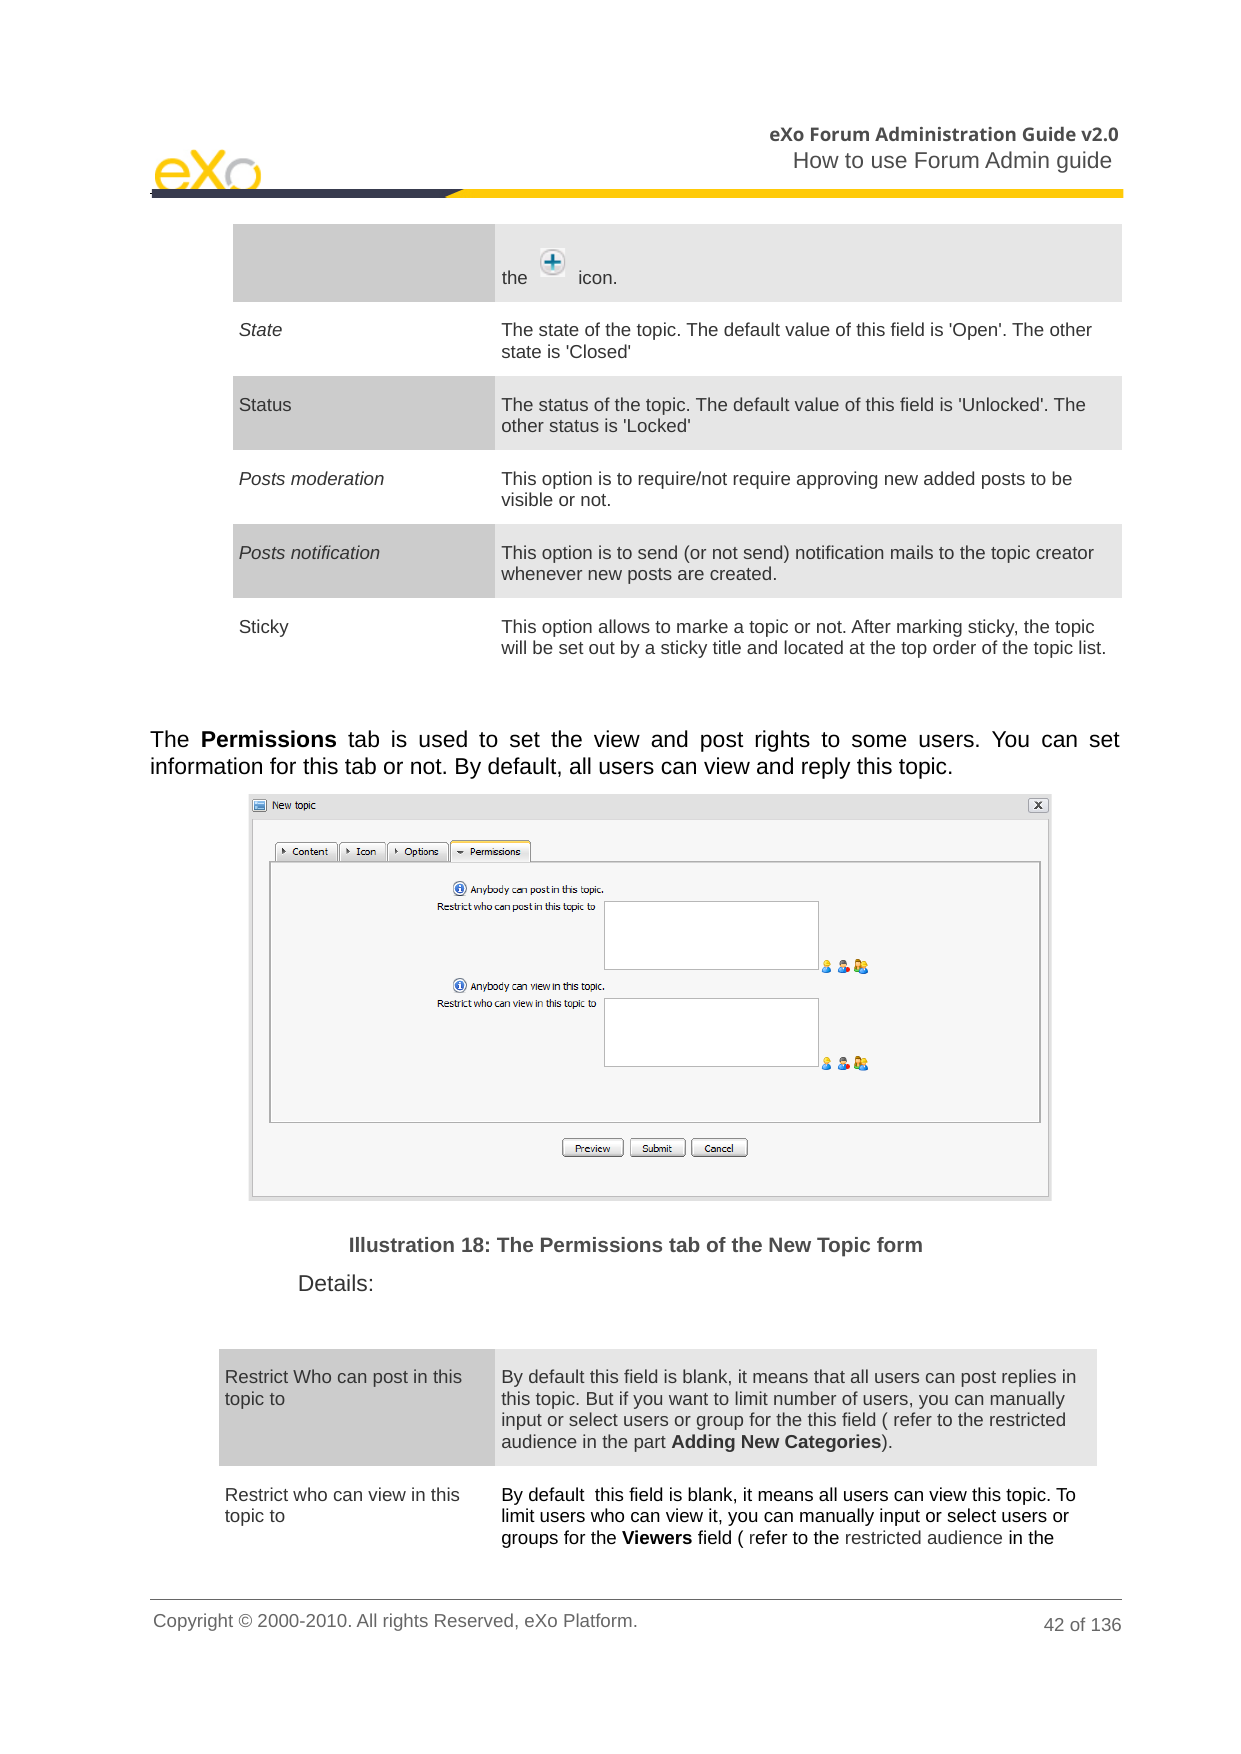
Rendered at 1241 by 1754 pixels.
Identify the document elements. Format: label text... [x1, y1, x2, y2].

table_cell Restrict who can view in this topic to [219, 1466, 495, 1554]
table_cell State [233, 302, 495, 376]
table_header [233, 224, 495, 302]
table_cell Posts moderation [233, 450, 495, 524]
table_cell Posts notification [233, 524, 495, 598]
table_header Restrict Who can post in this topic to [219, 1349, 495, 1466]
picture [248, 794, 1052, 1201]
table_cell Sticky [233, 598, 495, 672]
table_cell The state of the topic. The default value of this field is 'Open'. The other state is 'Closed' [495, 302, 1122, 376]
table_cell By default this field is blank, it means all users can view this topic. To limit users who can view it, you can manually input or select users or groups for the Viewers field ( refer to the restricted audience in the [495, 1466, 1097, 1554]
table_cell The status of the topic. The default value of this field is 'Unlocked'. The other status is 'Locked' [495, 376, 1122, 450]
table_header By default this field is blank, it means that all users can post replies in this topic. But if you want to limit number of users, you can manually input or select users or group for the this field ( refer to the restricted audience in the part Adding New Categories). [495, 1349, 1097, 1466]
table_cell This option is to require/not require approving new added posts to be visible or not. [495, 450, 1122, 524]
text Illustration 18: The Permissions tab of the New Topic form [153, 869, 1118, 1256]
table_cell This option allows to marke a topic or not. After marking sticky, the topic will be set out by a sticky title and located at the top order of the topic list. [495, 598, 1122, 672]
text The Permissions tab is used to set the view and post rights to some users. You can set information for this tab or not. By default, all users can view and reply this topic. [150, 726, 1122, 779]
table_header the icon. [495, 224, 1122, 302]
picture [540, 248, 566, 277]
text [153, 794, 248, 869]
table_cell Status [233, 376, 495, 450]
text Details: [298, 794, 1122, 1296]
table_cell This option is to send (or not send) notification mails to the topic creator whenever new posts are created. [495, 524, 1122, 598]
picture [151, 149, 1124, 198]
